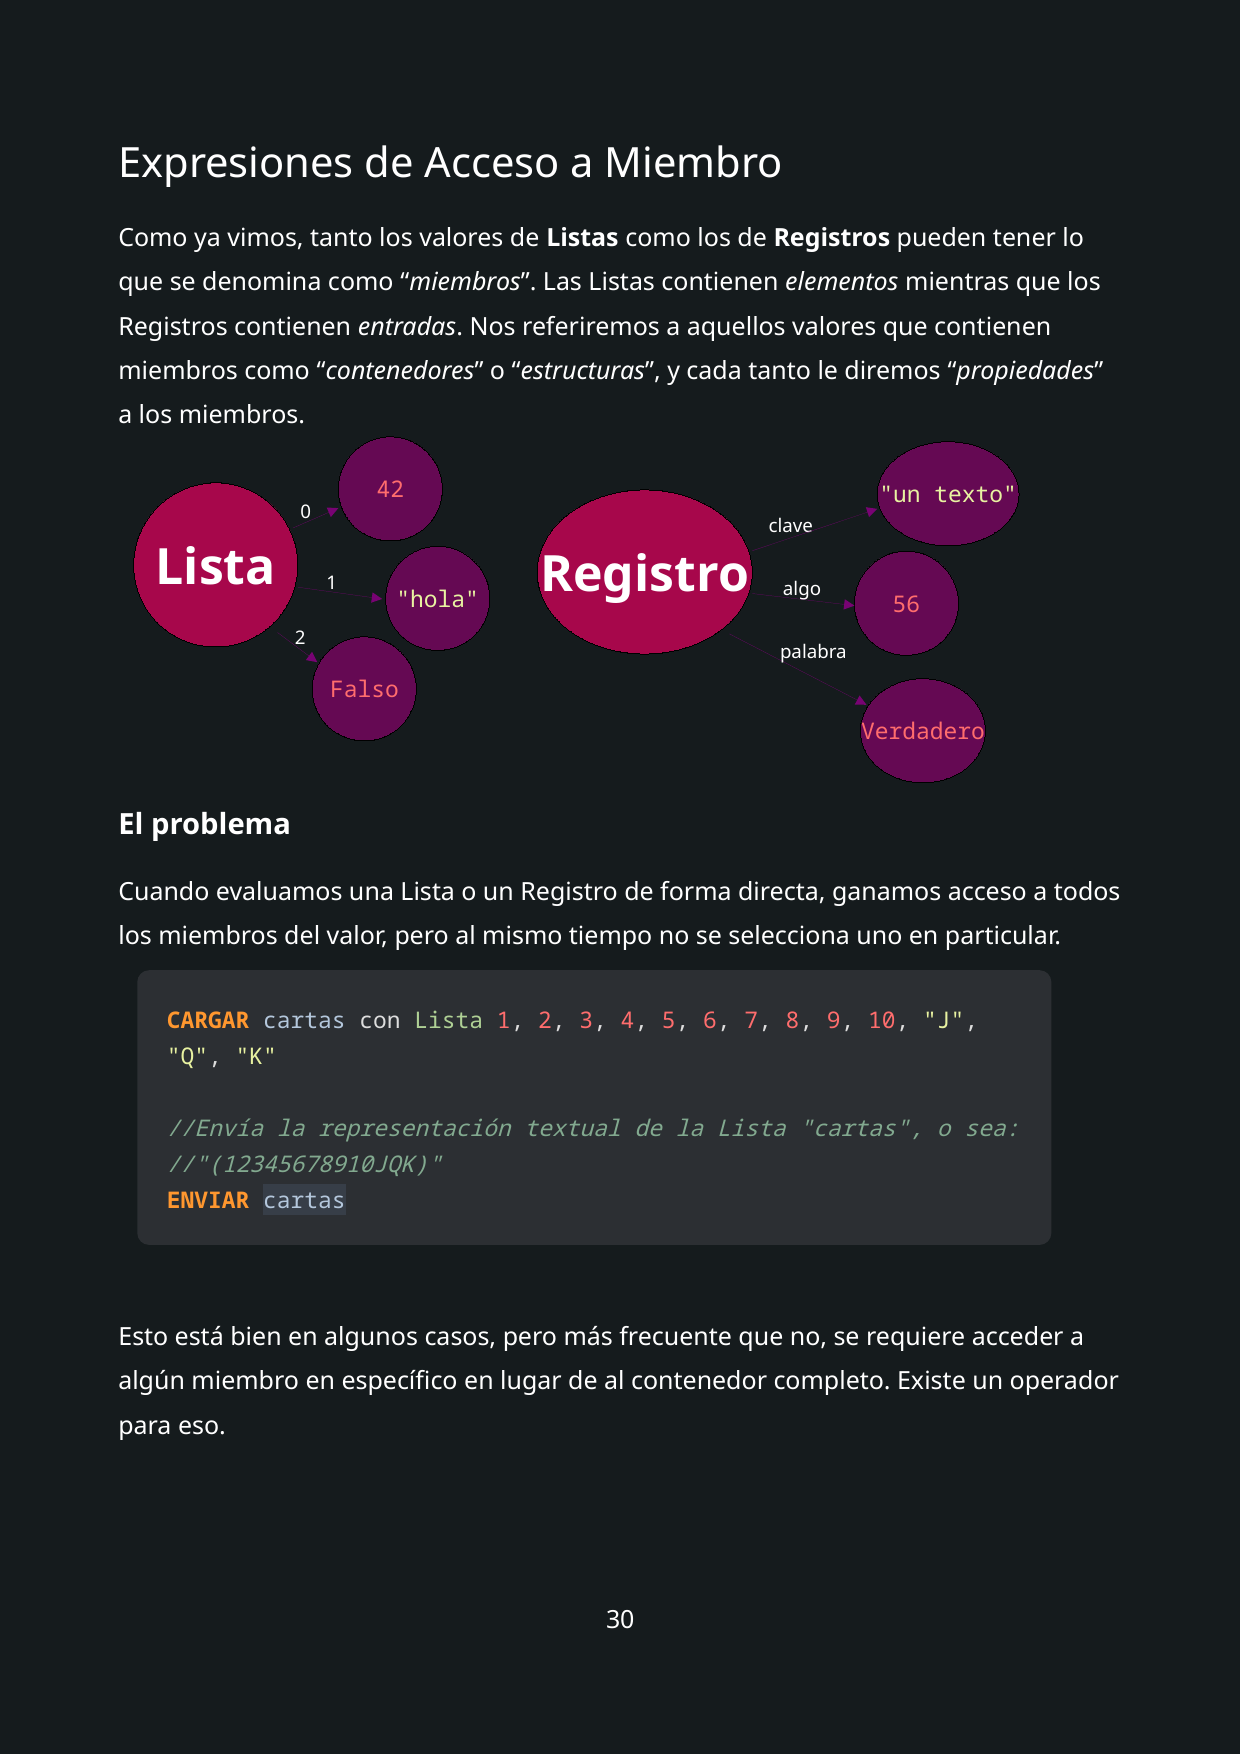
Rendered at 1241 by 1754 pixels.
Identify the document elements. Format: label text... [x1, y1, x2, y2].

text Como ya vimos, tanto los valores de Listas como los de Registros pueden tener lo que se denomina como “miembros”. Las Listas contienen elementos mientras que los Registros contienen entradas. Nos referiremos a aquellos valores que contienen miembros como “contenedores” o “estructuras”, y cada tanto le diremos “propiedades” a los miembros. [118, 220, 1122, 431]
subtitle El problema [118, 803, 1122, 843]
subtitle Expresiones de Acceso a Miembro [118, 133, 1122, 189]
text Cuando evaluamos una Lista o un Registro de forma directa, ganamos acceso a todos los miembros del valor, pero al mismo tiempo no se selecciona uno en particular. [118, 873, 1122, 952]
text Esto está bien en algunos casos, pero más frecuente que no, se requiere acceder a algún miembro en específico en lugar de al contenedor completo. Existe un operador para eso. [118, 1319, 1122, 1441]
